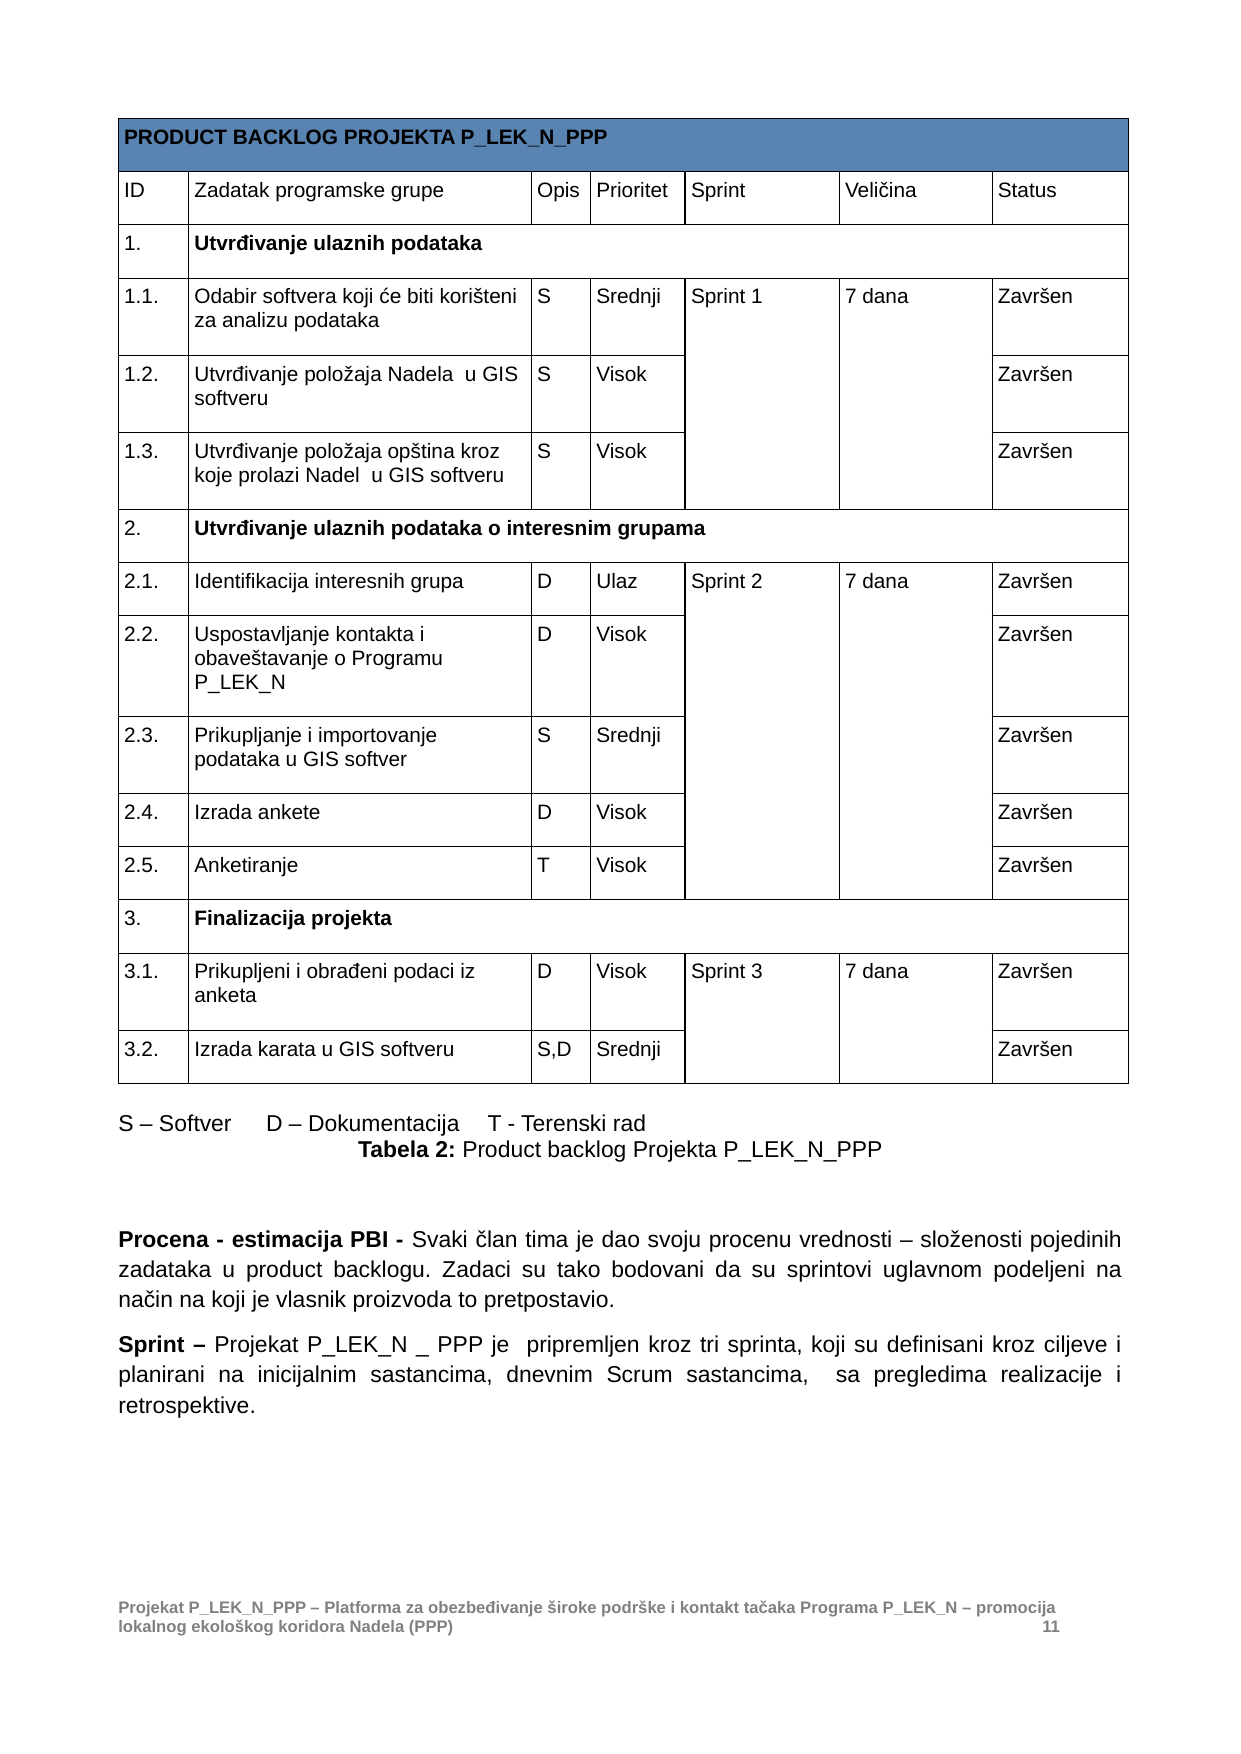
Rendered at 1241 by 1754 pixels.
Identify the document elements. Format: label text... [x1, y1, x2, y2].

table_cell Visok [591, 356, 684, 432]
table_cell 2.5. [119, 847, 188, 899]
table_cell Anketiranje [189, 847, 531, 899]
table_cell Zadatak programske grupe [189, 172, 531, 224]
table_cell Utvrđivanje ulaznih podataka o interesnim grupama [189, 510, 1128, 562]
table_cell S [532, 279, 590, 354]
table_cell Završen [993, 563, 1128, 615]
table_cell Prikupljanje i importovanje podataka u GIS softver [189, 717, 531, 793]
table_cell Srednji [591, 717, 684, 793]
table_cell Opis [532, 172, 590, 224]
table_cell Utvrđivanje položaja opština kroz koje prolazi Nadel u GIS softveru [189, 433, 531, 509]
table_cell Visok [591, 433, 684, 509]
table_cell Završen [993, 356, 1128, 432]
table_cell Sprint [686, 172, 839, 224]
table_cell Sprint 3 [686, 954, 839, 1083]
table_cell D [532, 616, 590, 716]
table_cell Finalizacija projekta [189, 900, 1128, 952]
text Tabela 2: Product backlog Projekta P_LEK_N_PPP [118, 1136, 1122, 1163]
text Sprint – Projekat P_LEK_N _ PPP je pripremljen kroz tri sprinta, koji su definisani kroz ciljeve i planirani na inicijalnim sastancima, dnevnim Scrum sastancima, sa pregledima realizacije i retrospektive. [118, 1331, 1122, 1418]
table_cell Identifikacija interesnih grupa [189, 563, 531, 615]
table_cell S [532, 433, 590, 509]
table_cell Odabir softvera koji će biti korišteni za analizu podataka [189, 279, 531, 354]
table_cell S [532, 717, 590, 793]
text Procena - estimacija PBI - Svaki član tima je dao svoju procenu vrednosti – složenosti pojedinih zadataka u product backlogu. Zadaci su tako bodovani da su sprintovi uglavnom podeljeni na način na koji je vlasnik proizvoda to pretpostavio. [118, 1226, 1122, 1313]
table_cell Završen [993, 717, 1128, 793]
table_cell Visok [591, 616, 684, 716]
table_cell Sprint 1 [686, 279, 839, 509]
table_cell Izrada karata u GIS softveru [189, 1031, 531, 1083]
table_cell Izrada ankete [189, 794, 531, 846]
table_cell 2.1. [119, 563, 188, 615]
table_cell Srednji [591, 279, 684, 354]
table_cell Utvrđivanje ulaznih podataka [189, 225, 1128, 277]
table_cell T [532, 847, 590, 899]
table_cell Završen [993, 279, 1128, 354]
table_cell 2.2. [119, 616, 188, 716]
table_cell Visok [591, 847, 684, 899]
table_cell 7 dana [840, 563, 992, 899]
table_cell Uspostavljanje kontakta i obaveštavanje o Programu P_LEK_N [189, 616, 531, 716]
table_cell S,D [532, 1031, 590, 1083]
table_header PRODUCT BACKLOG PROJEKTA P_LEK_N_PPP [119, 119, 1128, 171]
table_cell Visok [591, 794, 684, 846]
table_cell Prikupljeni i obrađeni podaci iz anketa [189, 954, 531, 1029]
table_cell Završen [993, 433, 1128, 509]
table_cell Prioritet [591, 172, 684, 224]
table_cell D [532, 563, 590, 615]
table_cell 3. [119, 900, 188, 952]
table_cell Status [993, 172, 1128, 224]
table_cell D [532, 954, 590, 1029]
table_cell 7 dana [840, 279, 992, 509]
table_cell D [532, 794, 590, 846]
table_cell Veličina [840, 172, 992, 224]
table_cell Završen [993, 847, 1128, 899]
table_cell 1.1. [119, 279, 188, 354]
table_cell 3.2. [119, 1031, 188, 1083]
table_cell S [532, 356, 590, 432]
table_cell 2.4. [119, 794, 188, 846]
table_cell 2. [119, 510, 188, 562]
table_cell Utvrđivanje položaja Nadela u GIS softveru [189, 356, 531, 432]
table_cell Završen [993, 1031, 1128, 1083]
text S – Softver D – Dokumentacija T - Terenski rad [118, 1110, 1122, 1136]
table_cell 1.2. [119, 356, 188, 432]
table_cell 1.3. [119, 433, 188, 509]
table_cell Završen [993, 794, 1128, 846]
table_cell ID [119, 172, 188, 224]
table_cell Završen [993, 616, 1128, 716]
table_cell Sprint 2 [686, 563, 839, 899]
table_cell Visok [591, 954, 684, 1029]
table_cell 1. [119, 225, 188, 277]
table_cell Srednji [591, 1031, 684, 1083]
table_cell 2.3. [119, 717, 188, 793]
table_cell Završen [993, 954, 1128, 1029]
table_cell 7 dana [840, 954, 992, 1083]
table_cell Ulaz [591, 563, 684, 615]
table_cell 3.1. [119, 954, 188, 1029]
